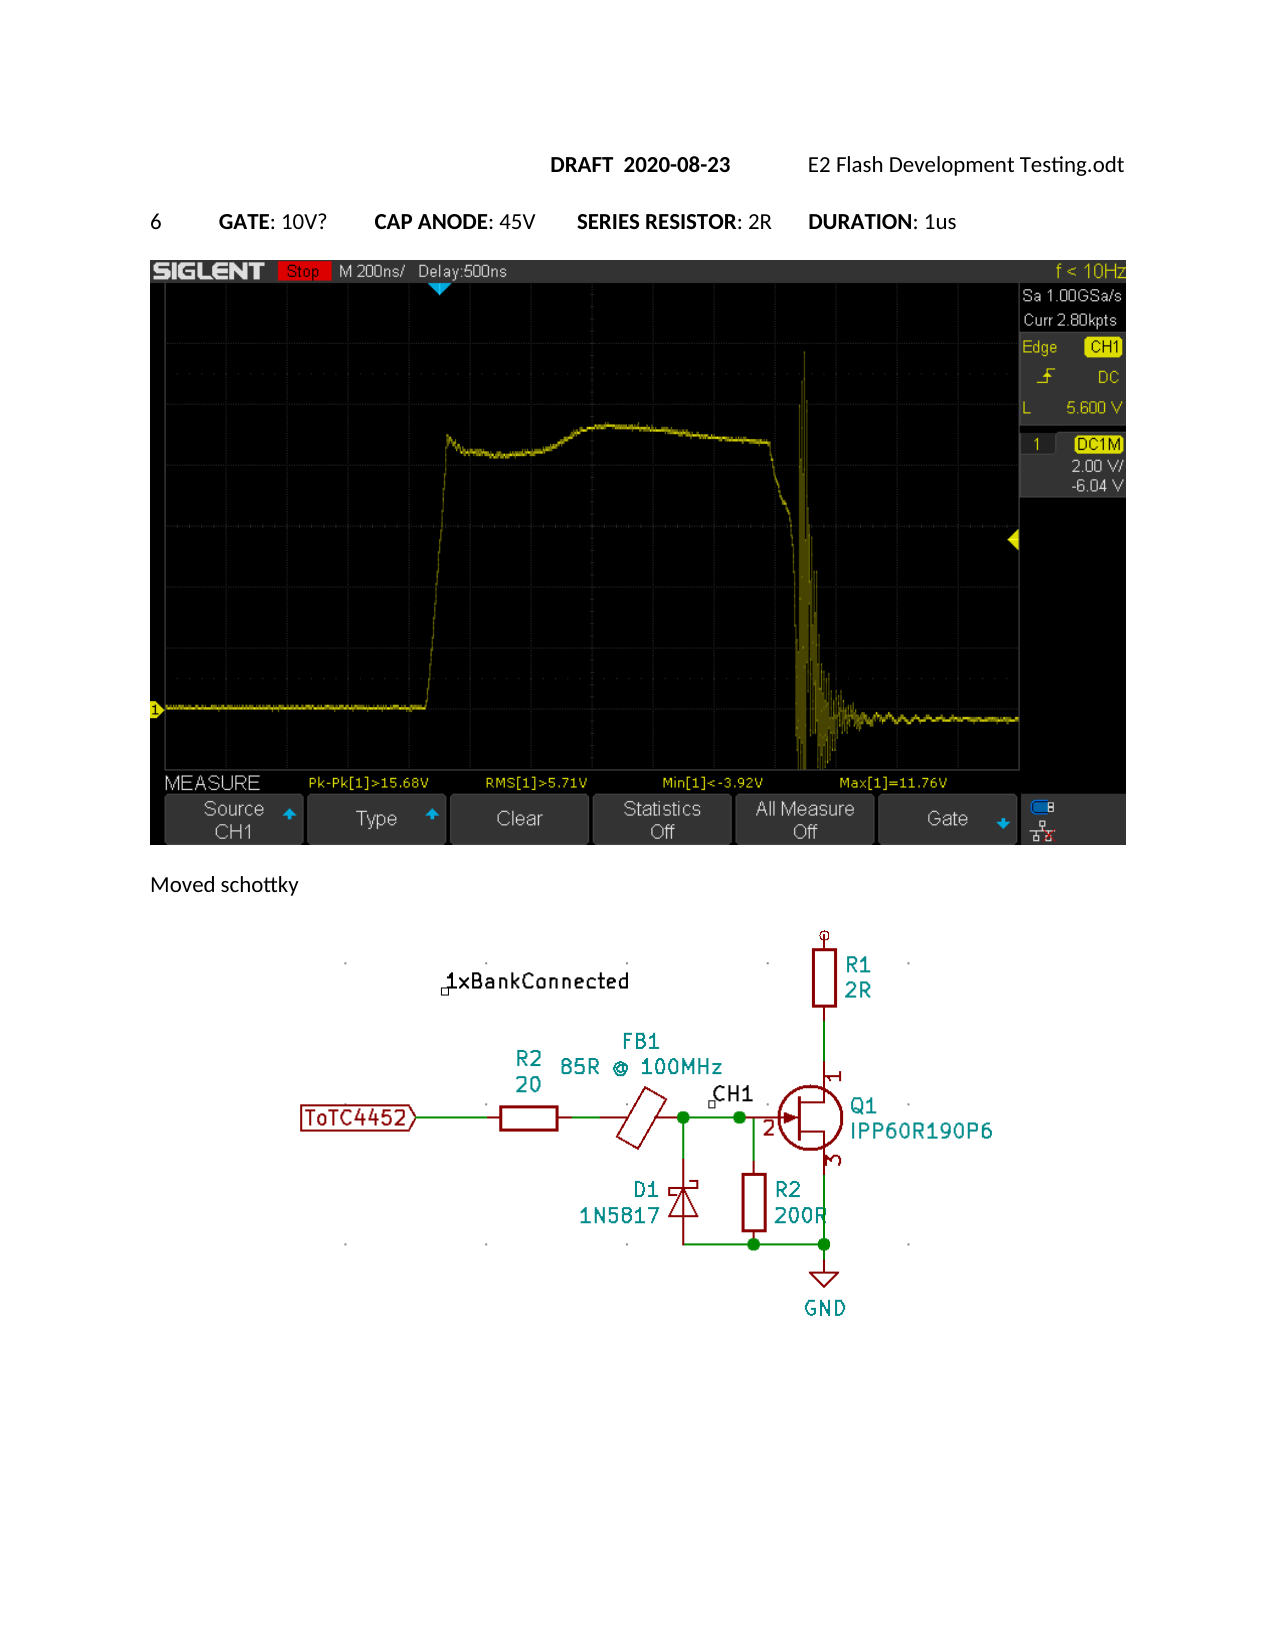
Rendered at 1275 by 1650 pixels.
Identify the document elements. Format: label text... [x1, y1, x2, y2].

text Moved schottky [150, 870, 1125, 898]
picture [267, 922, 1008, 1324]
text 6 GATE: 10V? CAP ANODE: 45V SERIES RESISTOR: 2R DURATION: 1us [150, 207, 1125, 236]
picture [150, 260, 1126, 845]
